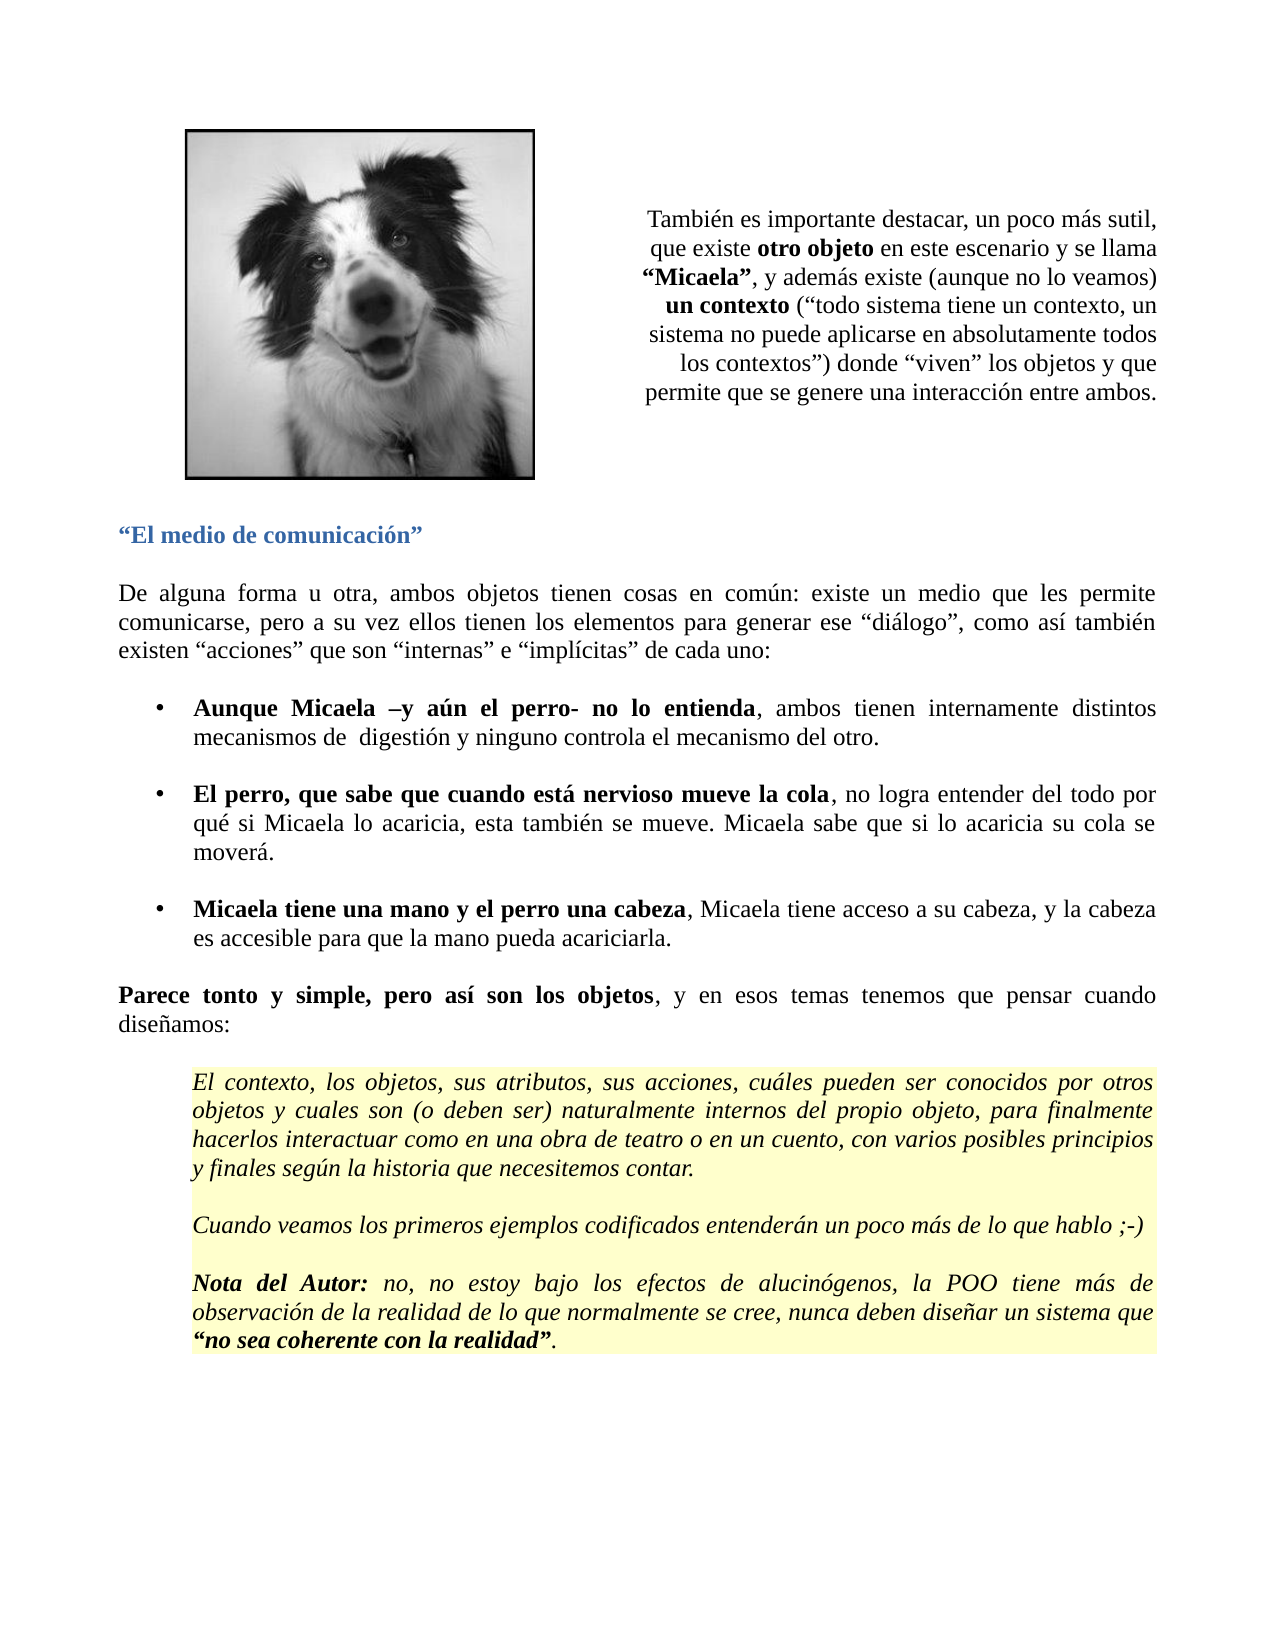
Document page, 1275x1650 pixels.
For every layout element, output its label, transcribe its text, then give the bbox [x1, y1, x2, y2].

text “El medio de comunicación” [118, 521, 1157, 549]
text Nota del Autor: no, no estoy bajo los efectos de alucinógenos, la POO tiene más de observación de la realidad de lo que normalmente se cree, nunca deben diseñar un sistema que “no sea coherente con la realidad”. [192, 1268, 1157, 1354]
text El contexto, los objetos, sus atributos, sus acciones, cuáles pueden ser conocidos por otros objetos y cuales son (o deben ser) naturalmente internos del propio objeto, para finalmente hacerlos interactuar como en una obra de teatro o en un cuento, con varios posibles principios y finales según la historia que necesitemos contar. [192, 1067, 1157, 1182]
text De alguna forma u otra, ambos objetos tienen cosas en común: existe un medio que les permite comunicarse, pero a su vez ellos tienen los elementos para generar ese “diálogo”, como así también existen “acciones” que son “internas” e “implícitas” de cada uno: [118, 578, 1157, 664]
list Aunque Micaela –y aún el perro- no lo entienda, ambos tienen internamente distintos mecanismos de digestión y ninguno controla el mecanismo del otro. [156, 693, 1157, 751]
picture [184, 129, 535, 480]
list Micaela tiene una mano y el perro una cabeza, Micaela tiene acceso a su cabeza, y la cabeza es accesible para que la mano pueda acariciarla. [156, 894, 1157, 952]
text Cuando veamos los primeros ejemplos codificados entenderán un poco más de lo que hablo ;-) [192, 1211, 1157, 1239]
list El perro, que sabe que cuando está nervioso mueve la cola, no logra entender del todo por qué si Micaela lo acaricia, esta también se mueve. Micaela sabe que si lo acaricia su cola se moverá. [156, 779, 1157, 866]
text Parece tonto y simple, pero así son los objetos, y en esos temas tenemos que pensar cuando diseñamos: [118, 981, 1157, 1038]
text También es importante destacar, un poco más sutil, que existe otro objeto en este escenario y se llama “Micaela”, y además existe (aunque no lo veamos) un contexto (“todo sistema tiene un contexto, un sistema no puede aplicarse en absolutamente todos los contextos”) donde “viven” los objetos y que permite que se genere una interacción entre ambos. [635, 204, 1157, 406]
